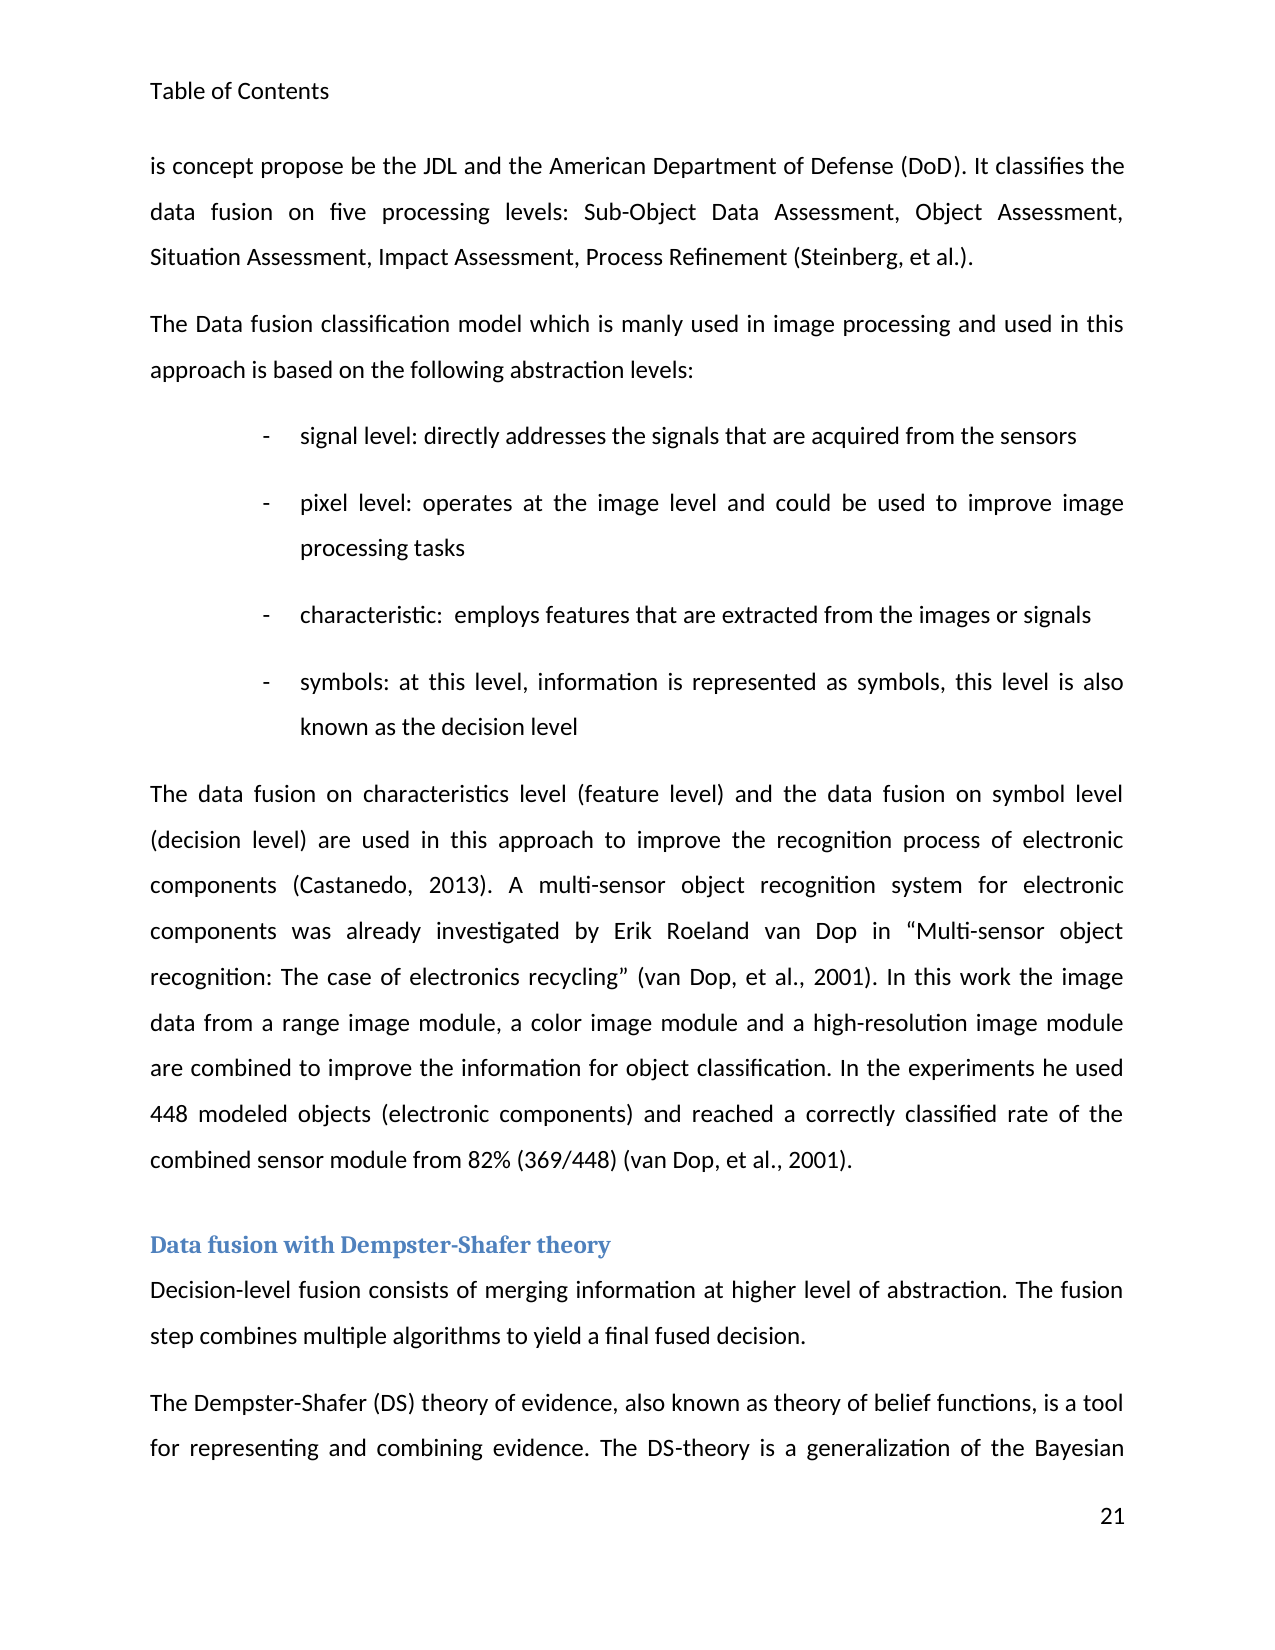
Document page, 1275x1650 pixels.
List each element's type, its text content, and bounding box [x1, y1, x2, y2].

text Decision-level fusion consists of merging information at higher level of abstraction. The fusion step combines multiple algorithms to yield a final fused decision. [150, 1274, 1125, 1351]
subtitle Data fusion with Dempster-Shafer theory [150, 1231, 1125, 1260]
list signal level: directly addresses the signals that are acquired from the sensors [262, 420, 1125, 451]
list pixel level: operates at the image level and could be used to improve image processing tasks [262, 487, 1125, 563]
list symbols: at this level, information is represented as symbols, this level is also known as the decision level [262, 666, 1125, 742]
list characteristic: employs features that are extracted from the images or signals [262, 599, 1125, 630]
text is concept propose be the JDL and the American Department of Defense (DoD). It classifies the data fusion on five processing levels: Sub-Object Data Assessment, Object Assessment, Situation Assessment, Impact Assessment, Process Refinement (Steinberg, et al.). [150, 150, 1125, 272]
text The Dempster-Shafer (DS) theory of evidence, also known as theory of belief functions, is a tool for representing and combining evidence. The DS-theory is a generalization of the Bayesian reasoning but does not require probabilities for each question of interest. The Dempster-Shafer theory starts by assuming a universe of discourse consisting of a finite set of mutual exclusive atomic hypotheses. Let donate the power set of all subsets of. The function is called a basic probability assignment (masses) if it satisfies: [150, 1387, 1125, 1463]
text The Data fusion classification model which is manly used in image processing and used in this approach is based on the following abstraction levels: [150, 308, 1125, 384]
text The data fusion on characteristics level (feature level) and the data fusion on symbol level (decision level) are used in this approach to improve the recognition process of electronic components (Castanedo, 2013). A multi-sensor object recognition system for electronic components was already investigated by Erik Roeland van Dop in “Multi-sensor object recognition: The case of electronics recycling” (van Dop, et al., 2001). In this work the image data from a range image module, a color image module and a high-resolution image module are combined to improve the information for object classification. In the experiments he used 448 modeled objects (electronic components) and reached a correctly classified rate of the combined sensor module from 82% (369/448) (van Dop, et al., 2001). [150, 778, 1125, 1174]
